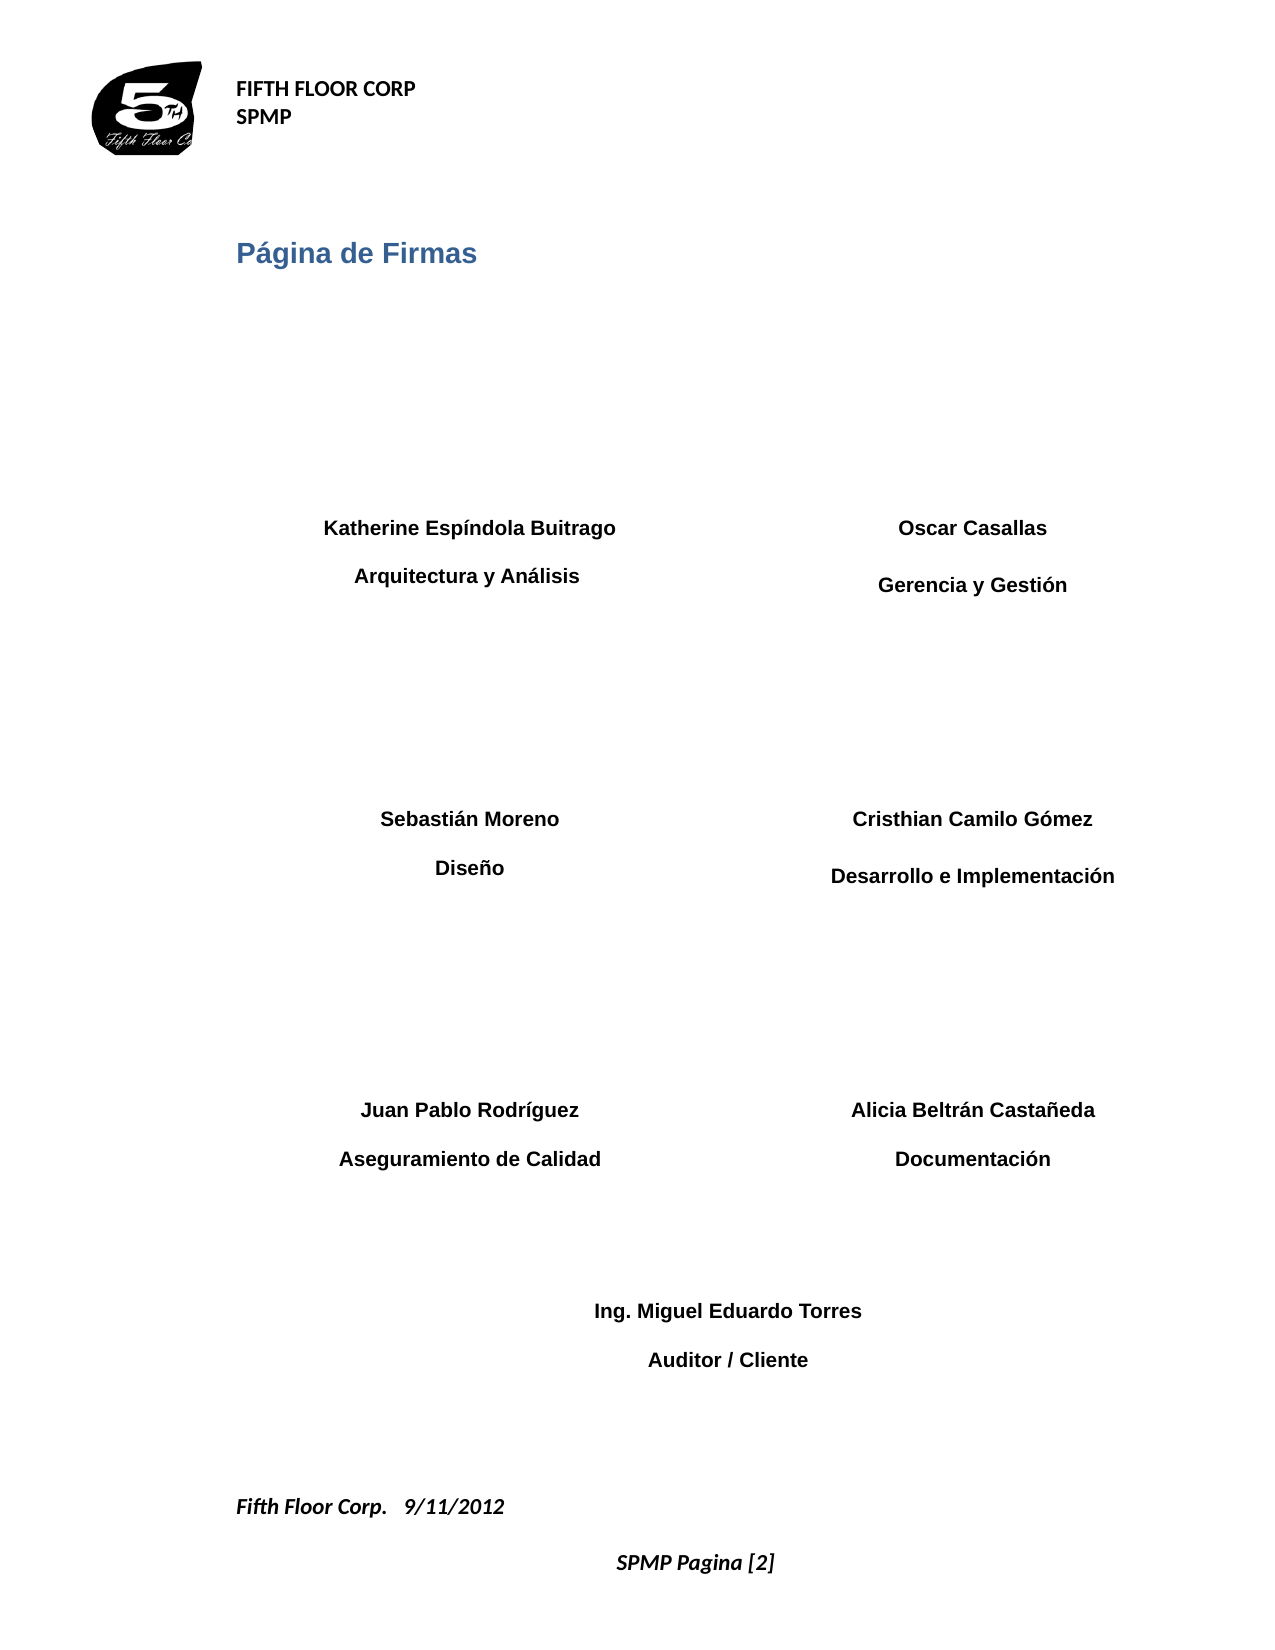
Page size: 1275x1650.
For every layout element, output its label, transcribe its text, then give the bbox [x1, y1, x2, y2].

table_cell [715, 909, 1231, 1098]
table_header [715, 326, 1231, 516]
table_cell [715, 617, 1231, 807]
table_cell [225, 1191, 1231, 1299]
table_cell Ing. Miguel Eduardo Torres Auditor / Cliente [225, 1299, 1231, 1392]
table_header [225, 326, 714, 516]
table_cell Juan Pablo Rodríguez Aseguramiento de Calidad [225, 1098, 714, 1191]
table_cell Oscar Casallas Gerencia y Gestión [715, 516, 1231, 617]
table_cell [225, 909, 714, 1098]
table_cell Alicia Beltrán Castañeda Documentación [715, 1098, 1231, 1191]
table_cell Sebastián Moreno Diseño [225, 807, 714, 908]
table_cell Cristhian Camilo Gómez Desarrollo e Implementación [715, 807, 1231, 908]
table_cell Katherine Espíndola Buitrago Arquitectura y Análisis [225, 516, 714, 617]
subtitle Página de Firmas [236, 236, 1098, 270]
table_cell [225, 617, 714, 807]
